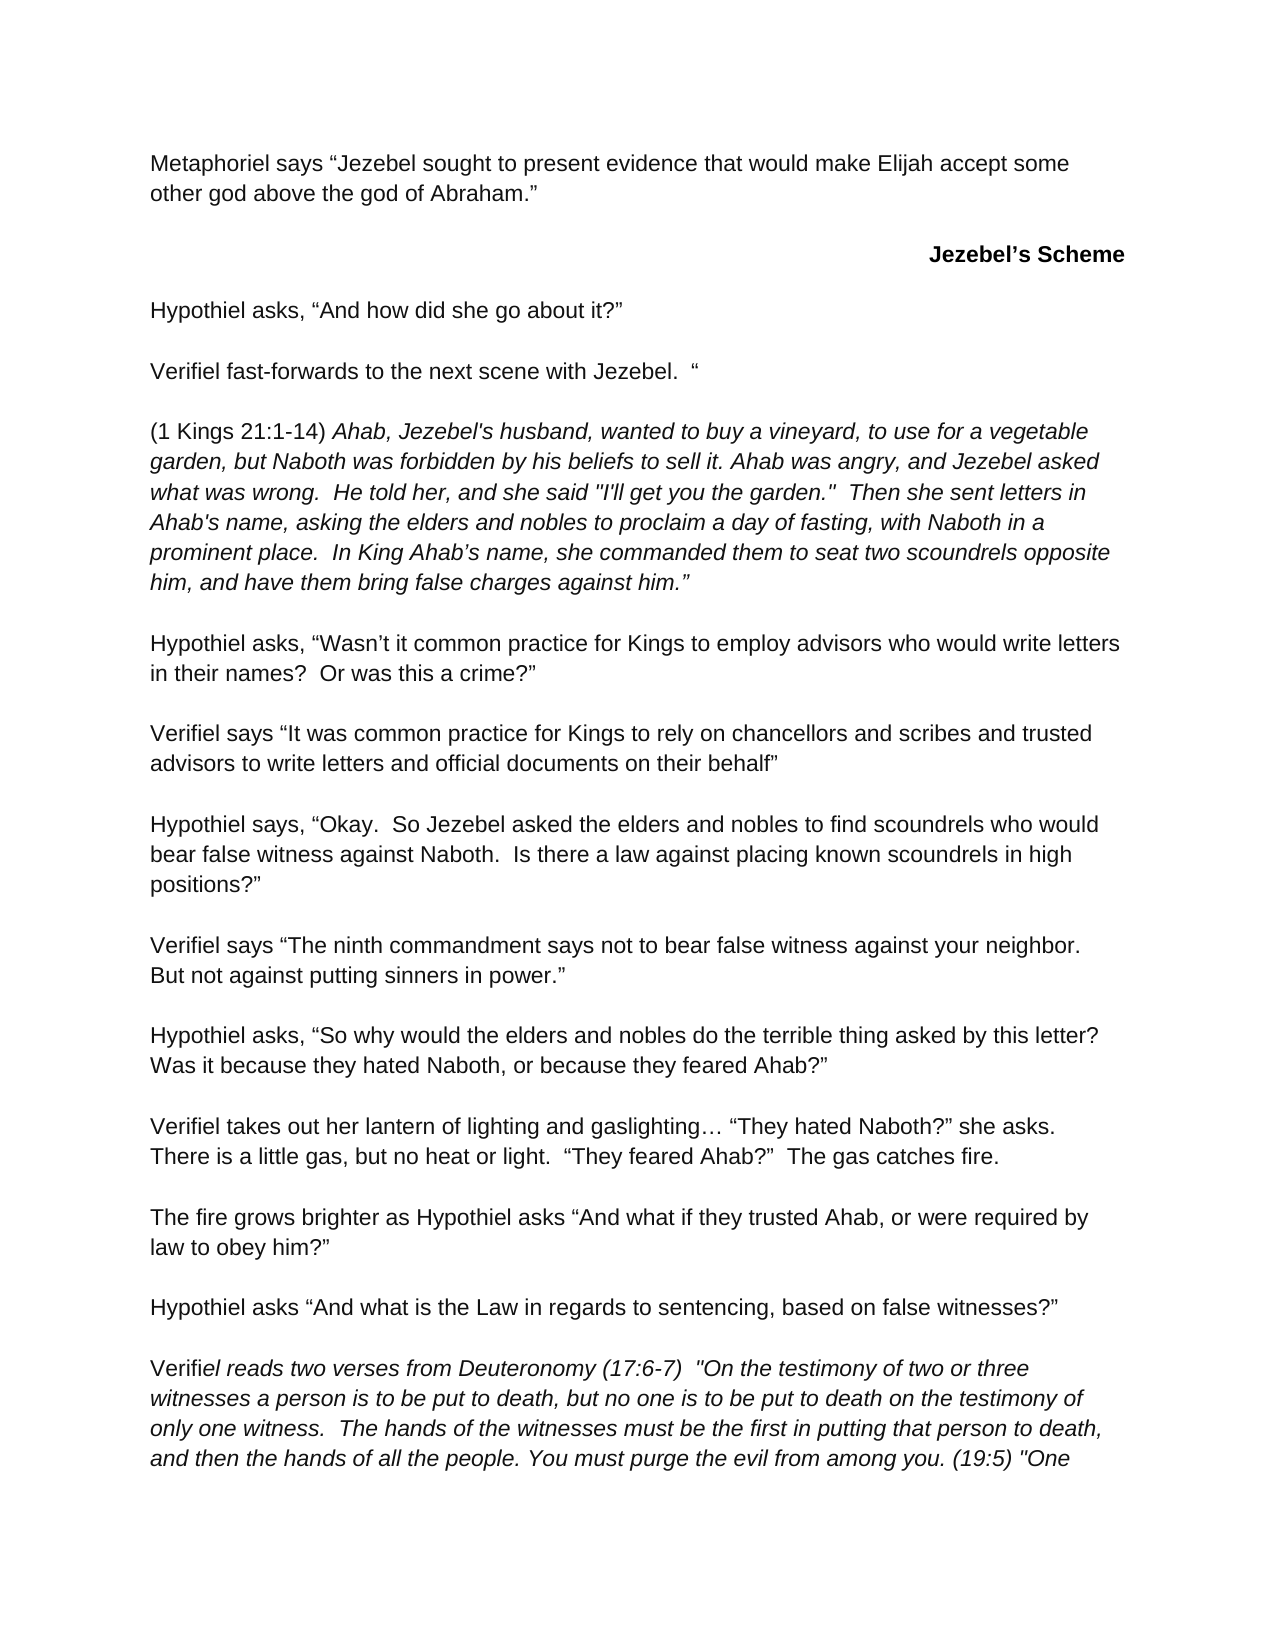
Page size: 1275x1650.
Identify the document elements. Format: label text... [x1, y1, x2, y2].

text Verifiel takes out her lantern of lighting and gaslighting… “They hated Naboth?” she asks. There is a little gas, but no heat or light. “They feared Ahab?” The gas catches fire. [150, 1113, 1125, 1169]
text Hypothiel asks, “And how did she go about it?” [150, 297, 1125, 323]
text Hypothiel asks “And what is the Law in regards to sentencing, based on false witnesses?” [150, 1294, 1125, 1320]
text Hypothiel asks, “Wasn’t it common practice for Kings to employ advisors who would write letters in their names? Or was this a crime?” [150, 629, 1125, 686]
text Hypothiel says, “Okay. So Jezebel asked the elders and nobles to find scoundrels who would bear false witness against Naboth. Is there a law against placing known scoundrels in high positions?” [150, 811, 1125, 897]
text (1 Kings 21:1-14) Ahab, Jezebel's husband, wanted to buy a vineyard, to use for a vegetable garden, but Naboth was forbidden by his beliefs to sell it. Ahab was angry, and Jezebel asked what was wrong. He told her, and she said "I'll get you the garden." Then she sent letters in Ahab's name, asking the elders and nobles to proclaim a day of fasting, with Naboth in a prominent place. In King Ahab’s name, she commanded them to seat two scoundrels opposite him, and have them bring false charges against him.” [150, 418, 1125, 595]
text Verifiel fast-forwards to the next scene with Jezebel. “ [150, 358, 1125, 384]
text The fire grows brighter as Hypothiel asks “And what if they trusted Ahab, or were required by law to obey him?” [150, 1203, 1125, 1260]
text Verifiel reads two verses from Deuteronomy (17:6-7) "On the testimony of two or three witnesses a person is to be put to death, but no one is to be put to death on the testimony of only one witness. The hands of the witnesses must be the first in putting that person to death, and then the hands of all the people. You must purge the evil from among you. (19:5) "One [150, 1354, 1125, 1471]
text Metaphoriel says “Jezebel sought to present evidence that would make Elijah accept some other god above the god of Abraham.” [150, 150, 1125, 237]
text Hypothiel asks, “So why would the elders and nobles do the terrible thing asked by this letter? Was it because they hated Naboth, or because they feared Ahab?” [150, 1022, 1125, 1079]
subtitle Jezebel’s Scheme [150, 241, 1125, 267]
text Verifiel says “It was common practice for Kings to rely on chancellors and scribes and trusted advisors to write letters and official documents on their behalf” [150, 720, 1125, 777]
text Verifiel says “The ninth commandment says not to bear false witness against your neighbor. But not against putting sinners in power.” [150, 932, 1125, 988]
